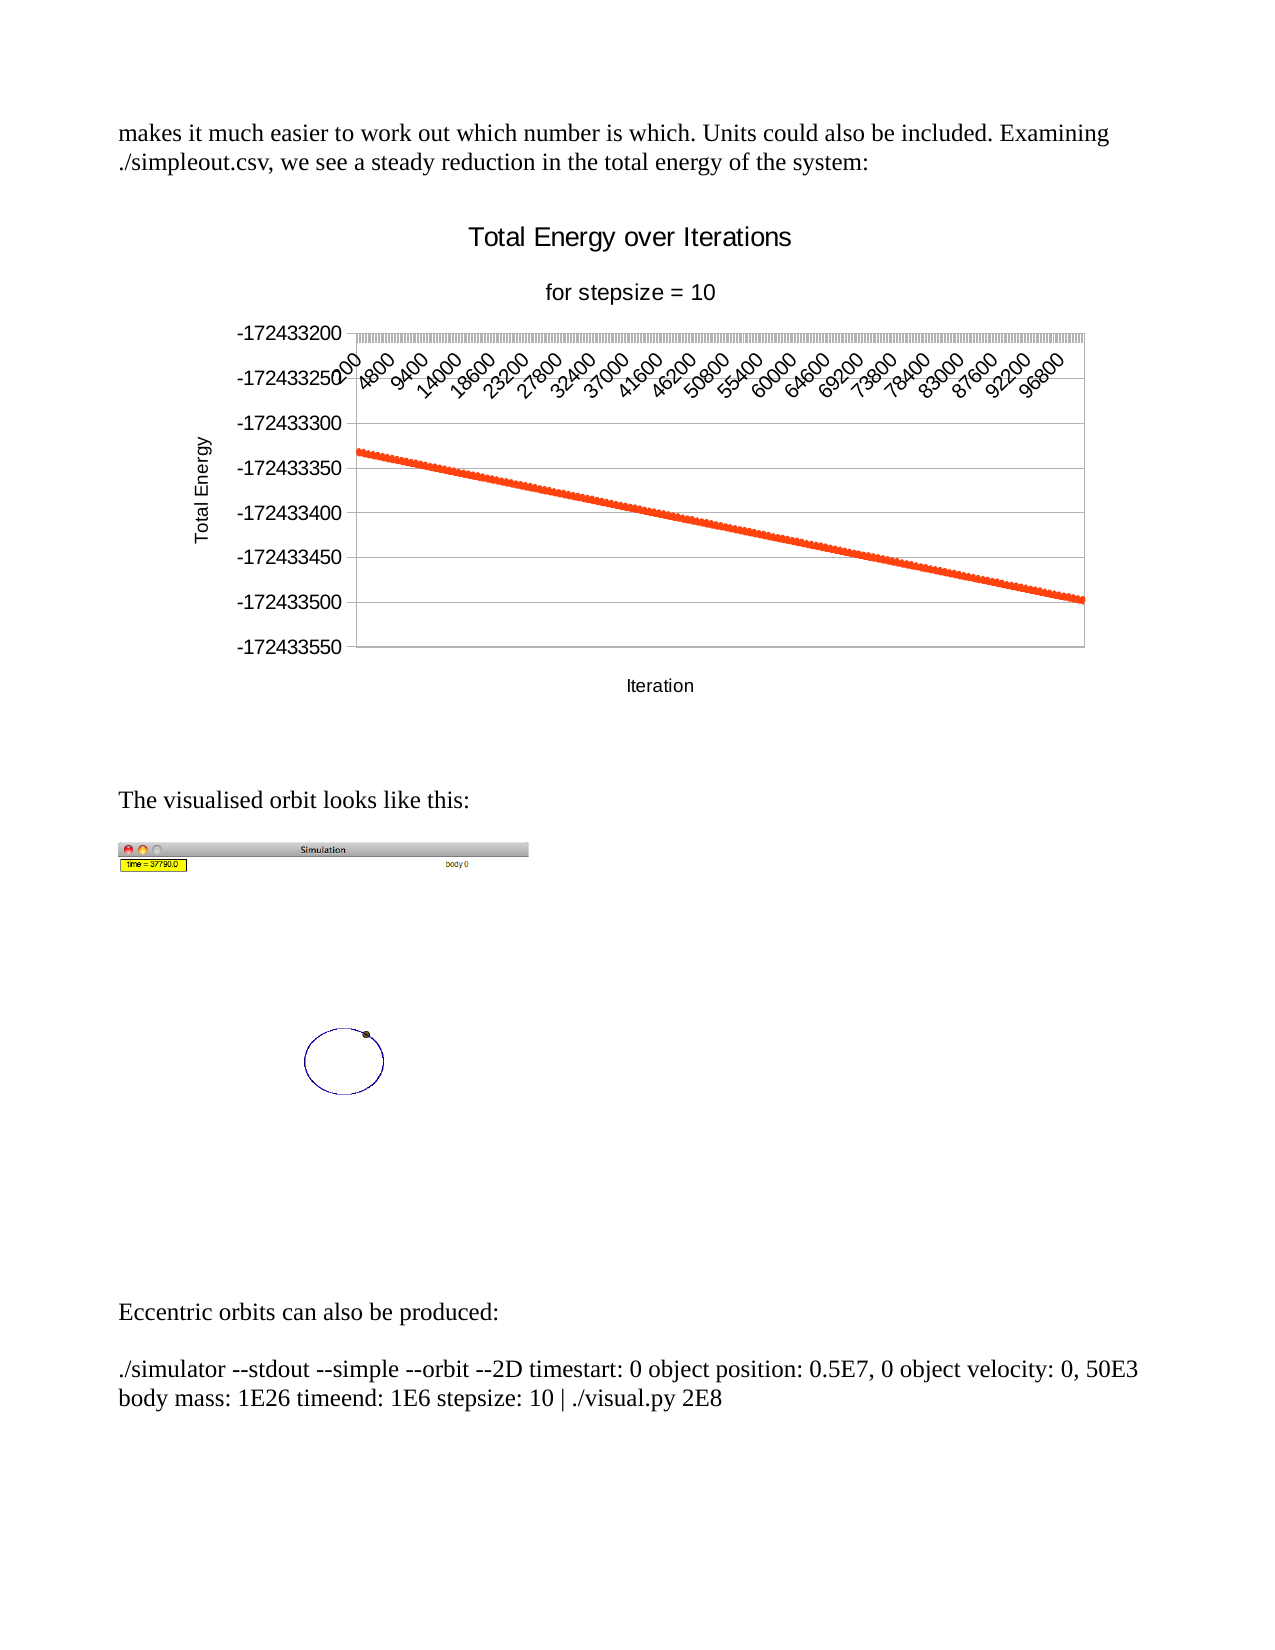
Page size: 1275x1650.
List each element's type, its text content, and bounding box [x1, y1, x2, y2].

text Eccentric orbits can also be produced: [118, 1297, 1157, 1326]
text The visualised orbit looks like this: [118, 785, 1157, 814]
text ./simulator --stdout --simple --orbit --2D timestart: 0 object position: 0.5E7, 0 object velocity: 0, 50E3 body mass: 1E26 timeend: 1E6 stepsize: 10 | ./visual.py 2E8 [118, 1354, 1157, 1412]
text makes it much easier to work out which number is which. Units could also be included. Examining ./simpleout.csv, we see a steady reduction in the total energy of the system: [118, 118, 1157, 176]
picture [118, 842, 529, 1269]
